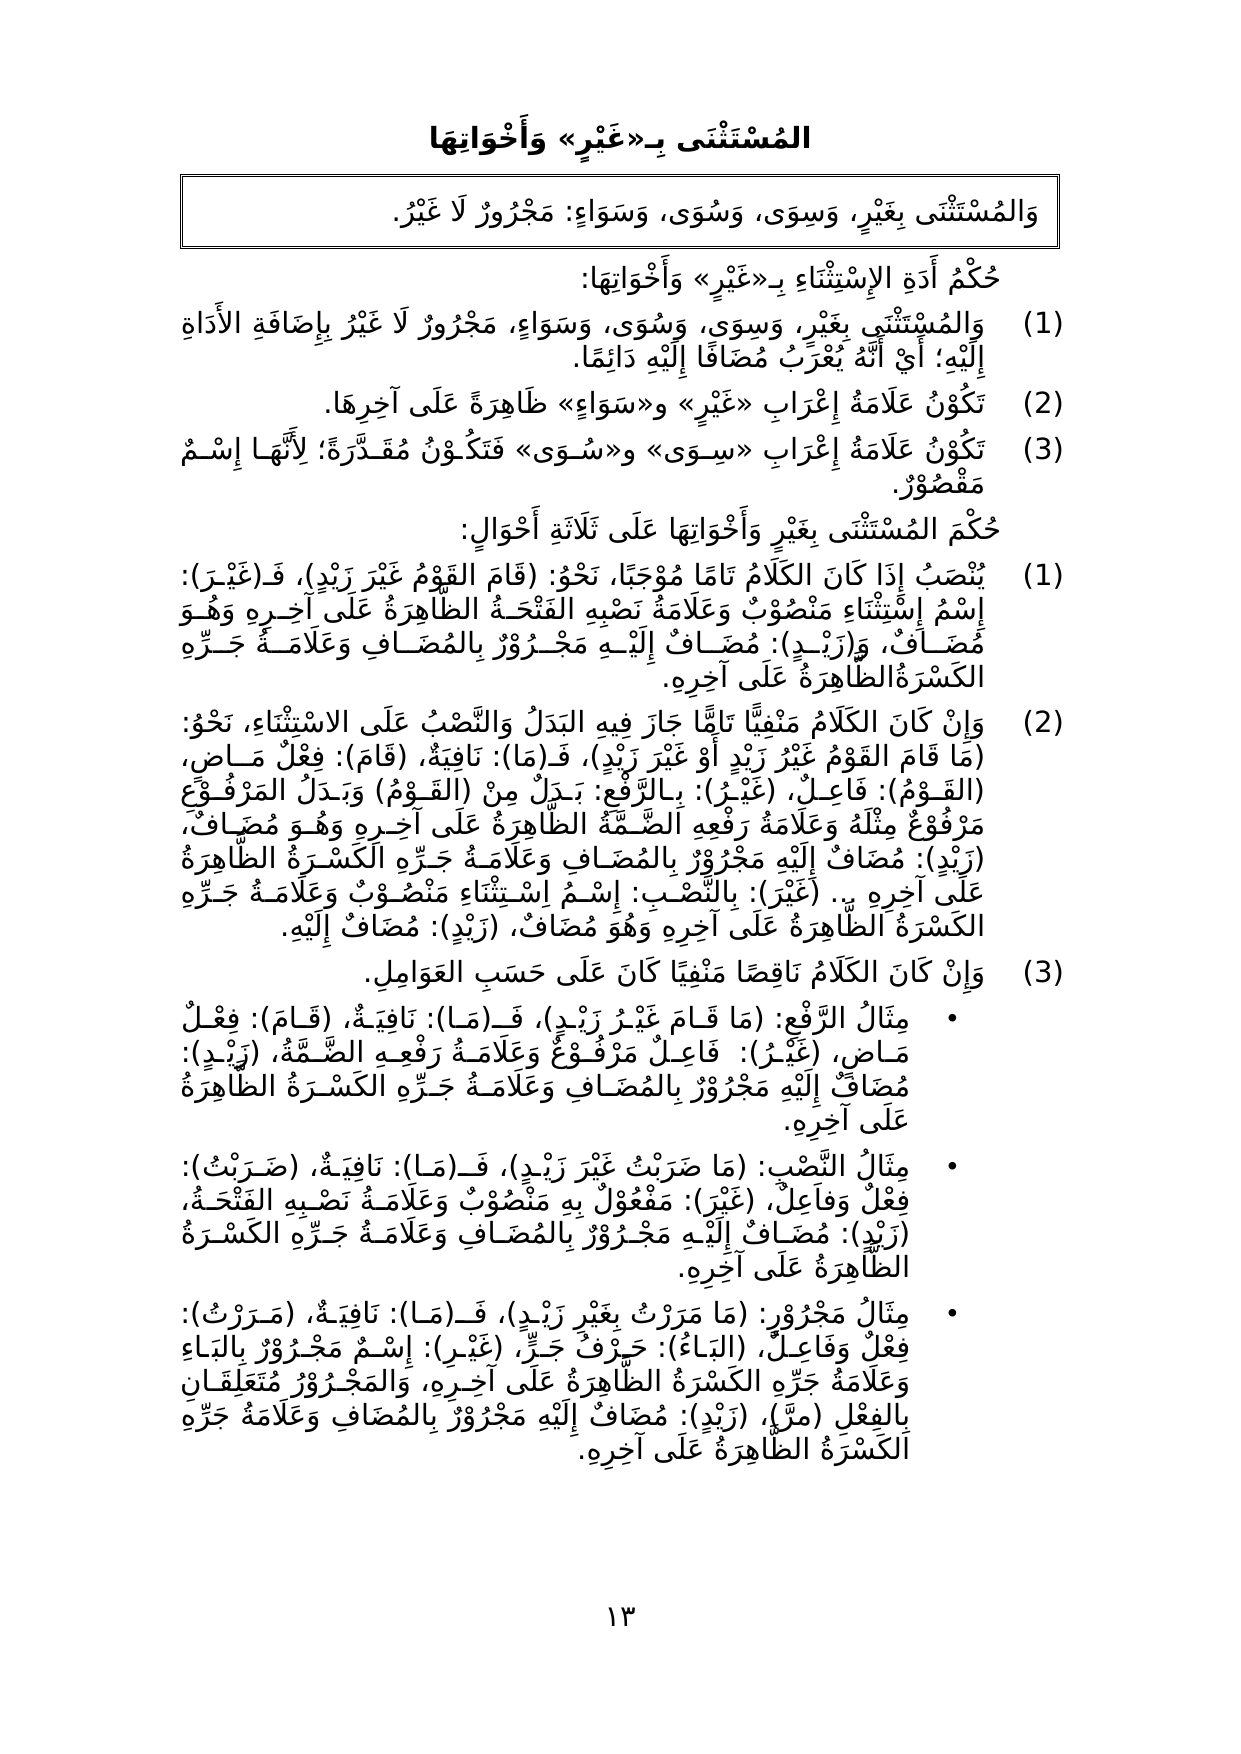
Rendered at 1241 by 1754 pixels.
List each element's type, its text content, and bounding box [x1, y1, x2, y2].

text حُكْمُ أَدَةِ الإِسْتِثْنَاءِ بِـ«غَيْرٍ» وَأَخْوَاتِهَا: [180, 261, 1060, 295]
text وَالمُسْتَثْنَى بِغَيْرٍ، وَسِوَى، وَسُوَى، وَسَوَاءٍ: مَجْرُورٌ لَا غَيْرُ. [183, 177, 1057, 246]
subtitle المُسْتَثْنَى بِـ«غَيْرٍ» وَأَخْوَاتِهَا [180, 121, 1060, 155]
list مِثَالُ النَّصْبِ: (مَا ضَرَبْتُ غَيْرَ زَيْدٍ)، فَـ(مَا): نَافِيَةٌ، (ضَرَبْتُ): فِعْلٌ وَفاَعِلٌ، (غَيْرَ): مَفْعُوْلٌ بِهِ مَنْصُوْبٌ وَعَلَامَةُ نَصْبِهِ الفَتْحَةُ، (زَيْدٍ): مُضَافٌ إِلَيْهِ مَجْرُوْرٌ بِالمُضَافِ وَعَلَامَةُ جَرِّهِ الكَسْرَةُ الظَّاهِرَةُ عَلَى آخِرِهِ. [180, 1149, 948, 1285]
text حُكْمَ المُسْتَثْنَى بِغَيْرٍ وَأَخْوَاتِهَا عَلَى ثَلَاثَةِ أَحْوَالٍ: [180, 512, 1060, 546]
list مِثَالُ مَجْرُوْرٍ: (مَا مَرَرْتُ بِغَيْرِ زَيْدٍ)، فَـ(مَا): نَافِيَةٌ، (مَرَرْتُ): فِعْلٌ وَفَاعِلٌ، (البَاءُ): حَرْفُ جَرٍّ، (غَيْرِ): إِسْمٌ مَجْرُوْرٌ بِالبَاءِ وَعَلَامَةُ جَرِّهِ الكَسْرَةُ الظَّاهِرَةُ عَلَى آخِرِهِ، وَالمَجْرُوْرُ مُتَعَلِقَانِ بِالفِعْلِ (مرَّ)، (زَيْدٍ): مُضَافٌ إِلَيْهِ مَجْرُوْرٌ بِالمُضَافِ وَعَلَامَةُ جَرِّهِ الكَسْرَةُ الظَّاهِرَةُ عَلَى آخِرِهِ. [180, 1297, 948, 1466]
list مِثَالُ الرَّفْعِ: (مَا قَامَ غَيْرُ زَيْدٍ)، فَـ(مَا): نَافِيَةٌ، (قَامَ): فِعْلٌ مَاضٍ، (غَيْرُ): فَاعِلٌ مَرْفُوْعٌ وَعَلَامَةُ رَفْعِهِ الضَّمَّةُ، (زَيْدٍ): مُضَافٌ إِلَيْهِ مَجْرُوْرٌ بِالمُضَافِ وَعَلَامَةُ جَرِّهِ الكَسْرَةُ الظَّاهِرَةُ عَلَى آخِرِهِ. [180, 1001, 948, 1137]
list وَإِنْ كَانَ الكَلَامُ مَنْفِيًّا تَامًّا جَازَ فِيهِ البَدَلُ وَالنَّصْبُ عَلَى الاسْتِثْنَاءِ، نَحْوُ: (مَا قَامَ القَوْمُ غَيْرُ زَيْدٍ أَوْ غَيْرَ زَيْدٍ)، فَـ(مَا): نَافِيَةٌ، (قَامَ): فِعْلٌ مَاضٍ، (القَوْمُ): فَاعِلٌ، (غَيْرُ): بِالرَّفْعِ: بَدَلٌ مِنْ (القَوْمُ) وَبَدَلُ المَرْفُوْعِ مَرْفُوْعٌ مِثْلَهُ وَعَلَامَةُ رَفْعِهِ الضَّمَّةُ الظَّاهِرَةُ عَلَى آخِرِهِ وَهُوَ مُضَافٌ، (زَيْدٍ): مُضَافٌ إِلَيْهِ مَجْرُوْرٌ بِالمُضَافِ وَعَلَامَةُ جَرِّهِ الكَسْرَةُ الظَّاهِرَةُ عَلَى آخِرِهِ ... (غَيْرَ): بِالنَّصْبِ: إِسْمُ اِسْتِثْنَاءِ مَنْصُوْبٌ وَعَلَامَةُ جَرِّهِ الكَسْرَةُ الظَّاهِرَةُ عَلَى آخِرِهِ وَهُوَ مُضَافٌ، (زَيْدٍ): مُضَافٌ إِلَيْهِ. [180, 706, 1023, 943]
list يُنْصَبُ إِذَا كَانَ الكَلَامُ تَامًا مُوْجَبًا، نَحْوُ: (قَامَ القَوْمُ غَيْرَ زَيْدٍ)، فَـ(غَيْرَ): إِسْمُ إِسْتِثْنَاءِ مَنْصُوْبٌ وَعَلَامَةُ نَصْبِهِ الفَتْحَةُ الظَّاهِرَةُ عَلَى آخِرِهِ وَهُوَ مُضَافٌ، وَ(زَيْدٍ): مُضَافٌ إِلَيْهِ مَجْرُوْرٌ بِالمُضَافِ وَعَلَامَةُ جَرِّهِ الكَسْرَةُالظَّاهِرَةُ عَلَى آخِرِهِ. [180, 558, 1023, 694]
list وَالمُسْتَثْنَى بِغَيْرٍ، وَسِوَى، وَسُوَى، وَسَوَاءٍ، مَجْرُورٌ لَا غَيْرُ بِإِضَافَةِ الأَدَاةِ إِلَيْهِ؛ أَيْ أَنَّهُ يُعْرَبُ مُضَافًا إِلَيْهِ دَائِمًا. [180, 307, 1023, 375]
list تَكُوْنُ عَلَامَةُ إِعْرَابِ «غَيْرٍ» و«سَوَاءٍ» ظَاهِرَةً عَلَى آخِرِهَا. [180, 387, 1023, 421]
list تَكُوْنُ عَلَامَةُ إِعْرَابِ «سِوَى» و«سُوَى» فَتَكُوْنُ مُقَدَّرَةً؛ لِأَنَّهَا إِسْمٌ مَقْصُوْرٌ. [180, 432, 1023, 500]
list وَإِنْ كَانَ الكَلَامُ نَاقِصًا مَنْفِيًا كَانَ عَلَى حَسَبِ العَوَامِلِ. [180, 955, 1023, 989]
